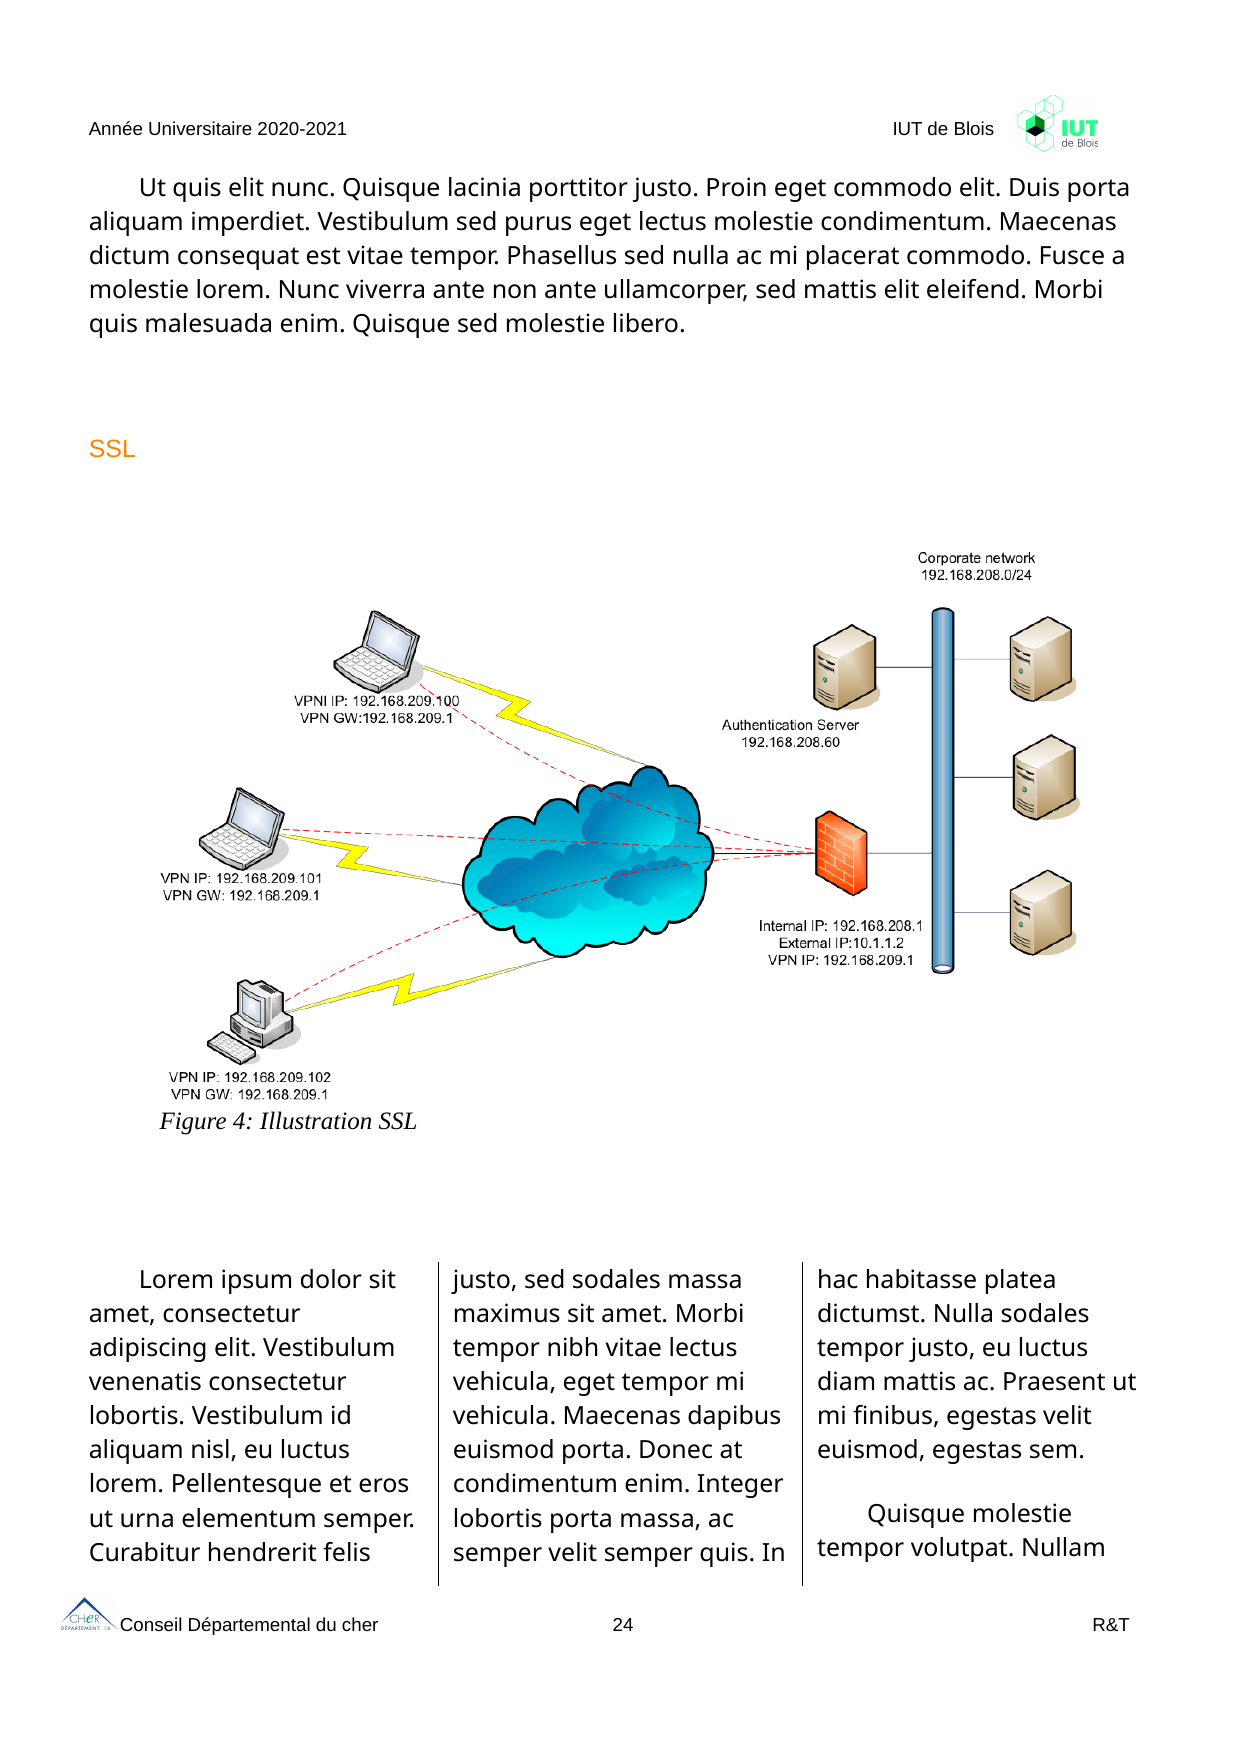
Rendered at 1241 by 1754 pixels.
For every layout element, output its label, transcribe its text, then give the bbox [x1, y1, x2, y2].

picture [1017, 95, 1098, 152]
text Figure 4: Illustration SSL [159, 1106, 1081, 1134]
text justo, sed sodales massa maximus sit amet. Morbi tempor nibh vitae lectus vehicula, eget tempor mi vehicula. Maecenas dapibus euismod porta. Donec at condimentum enim. Integer lobortis porta massa, ac semper velit semper quis. In [453, 1262, 787, 1568]
picture [159, 546, 1082, 1106]
text Lorem ipsum dolor sit amet, consectetur adipiscing elit. Vestibulum venenatis consectetur lobortis. Vestibulum id aliquam nisl, eu luctus lorem. Pellentesque et eros ut urna elementum semper. Curabitur hendrerit felis [88, 1262, 423, 1568]
text Ut quis elit nunc. Quisque lacinia porttitor justo. Proin eget commodo elit. Duis porta aliquam imperdiet. Vestibulum sed purus eget lectus molestie condimentum. Maecenas dictum consequat est vitae tempor. Phasellus sed nulla ac mi placerat commodo. Fusce a molestie lorem. Nunc viverra ante non ante ullamcorper, sed mattis elit eleifend. Morbi quis malesuada enim. Quisque sed molestie libero. [88, 169, 1152, 339]
picture [61, 1597, 118, 1630]
text hac habitasse platea dictumst. Nulla sodales tempor justo, eu luctus diam mattis ac. Praesent ut mi finibus, egestas velit euismod, egestas sem. [817, 1262, 1152, 1466]
subtitle SSL [88, 434, 1152, 463]
text Quisque molestie tempor volutpat. Nullam [817, 1496, 1152, 1564]
